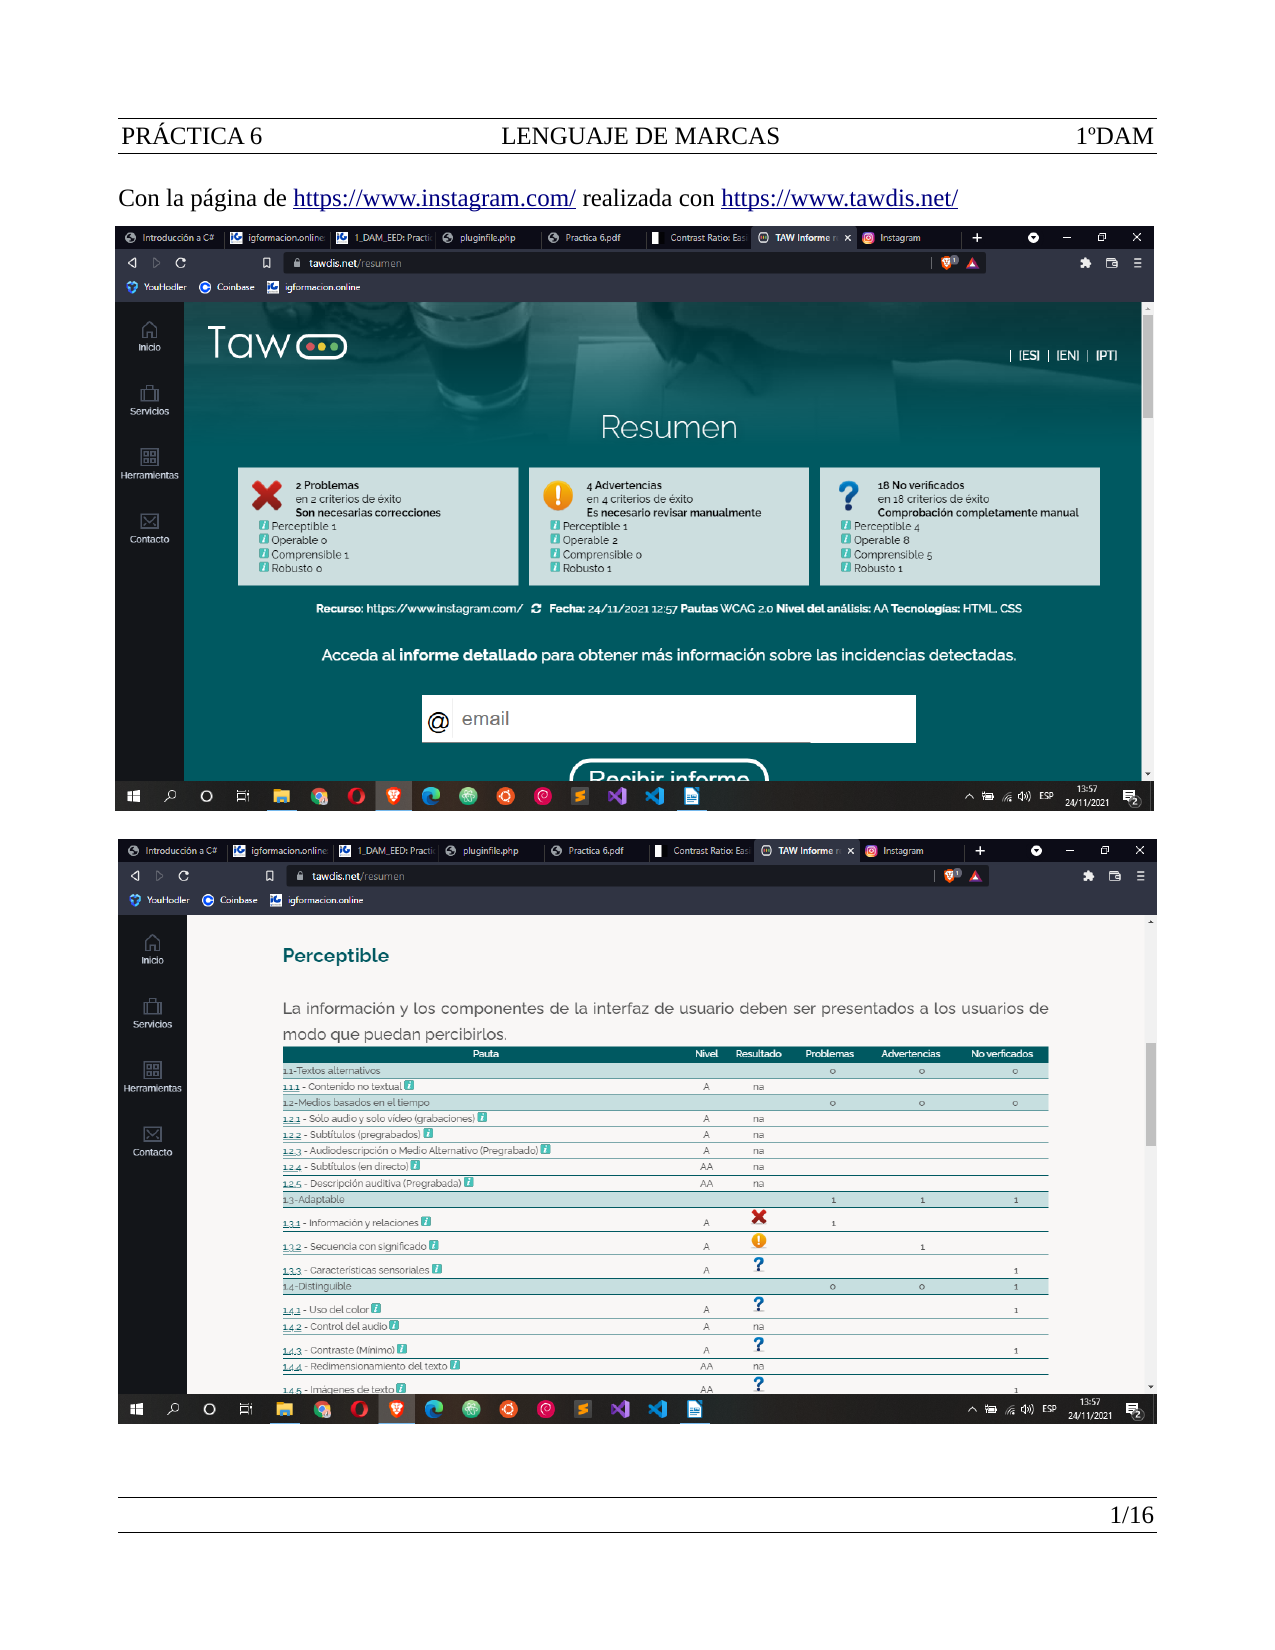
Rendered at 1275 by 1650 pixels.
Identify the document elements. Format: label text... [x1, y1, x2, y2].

text Con la página de https://www.instagram.com/ realizada con https://www.tawdis.net/ [118, 183, 1157, 211]
picture [118, 839, 1157, 1424]
picture [115, 226, 1154, 811]
